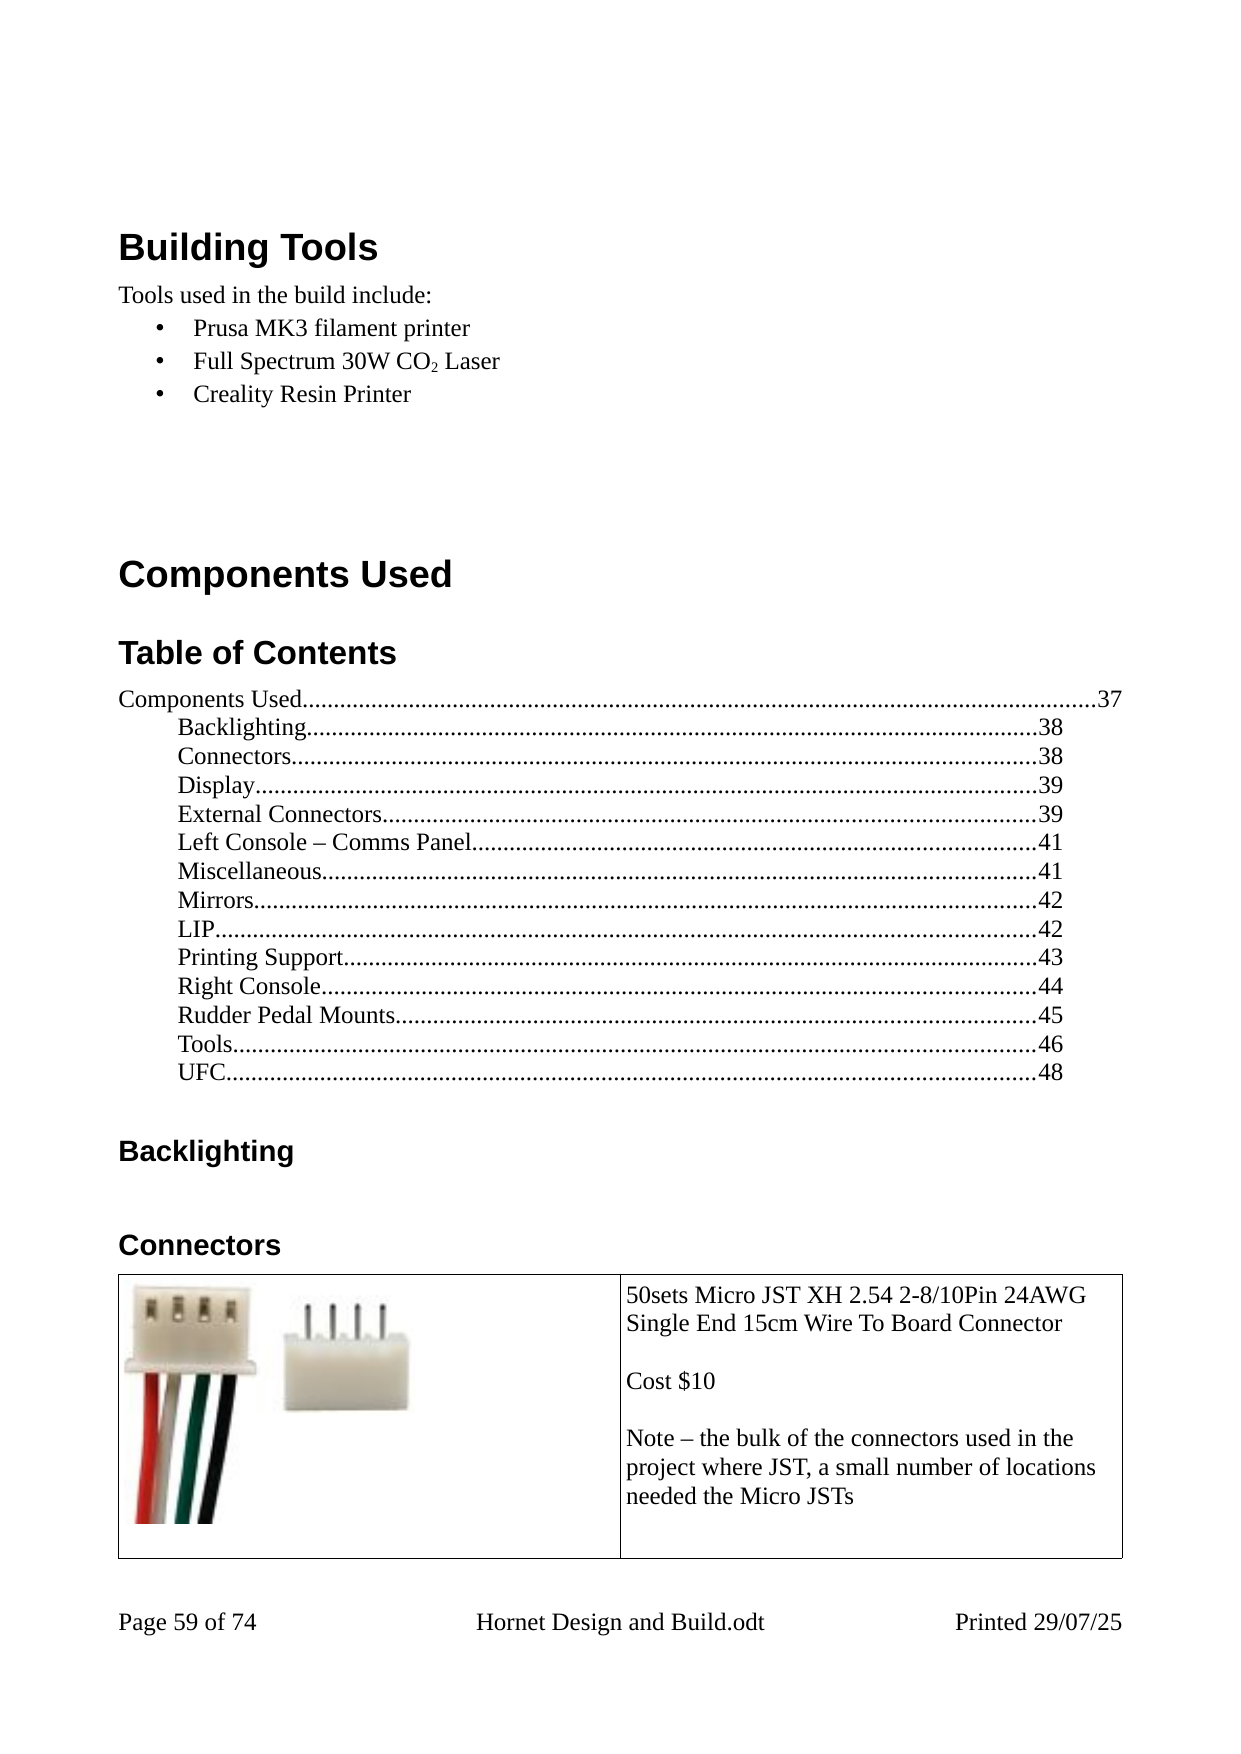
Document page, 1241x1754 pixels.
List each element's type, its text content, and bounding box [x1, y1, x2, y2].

text Miscellaneous 41 [177, 856, 1122, 885]
subtitle Building Tools [118, 224, 1122, 268]
text Tools 46 [177, 1029, 1122, 1057]
text Backlighting 38 [177, 712, 1122, 741]
text Right Console 44 [177, 971, 1122, 1000]
list Full Spectrum 30W CO2 Laser [156, 346, 1122, 375]
list Prusa MK3 filament printer [156, 313, 1122, 342]
text Display 39 [177, 770, 1122, 799]
picture [123, 1279, 416, 1524]
table_header [119, 1275, 620, 1558]
text Mirrors 42 [177, 885, 1122, 914]
text Tools used in the build include: [118, 280, 1122, 309]
text UFC 48 [177, 1057, 1122, 1086]
subtitle Components Used [118, 552, 1122, 595]
table_header 50sets Micro JST XH 2.54 2-8/10Pin 24AWG Single End 15cm Wire To Board Connector Cost $10 Note – the bulk of the connectors used in the project where JST, a small number of locations needed the Micro JSTs [621, 1275, 1122, 1558]
text Connectors 38 [177, 741, 1122, 770]
text LIP 42 [177, 914, 1122, 942]
subtitle Backlighting [118, 1134, 1122, 1168]
text Components Used 37 [118, 684, 1122, 712]
text Left Console – Comms Panel 41 [177, 827, 1122, 856]
list Creality Resin Printer [156, 379, 1122, 408]
text Printing Support 43 [177, 942, 1122, 971]
text Rudder Pedal Mounts 45 [177, 1000, 1122, 1029]
subtitle Connectors [118, 1228, 1122, 1261]
subtitle Table of Contents [118, 633, 1122, 671]
text External Connectors 39 [177, 799, 1122, 827]
